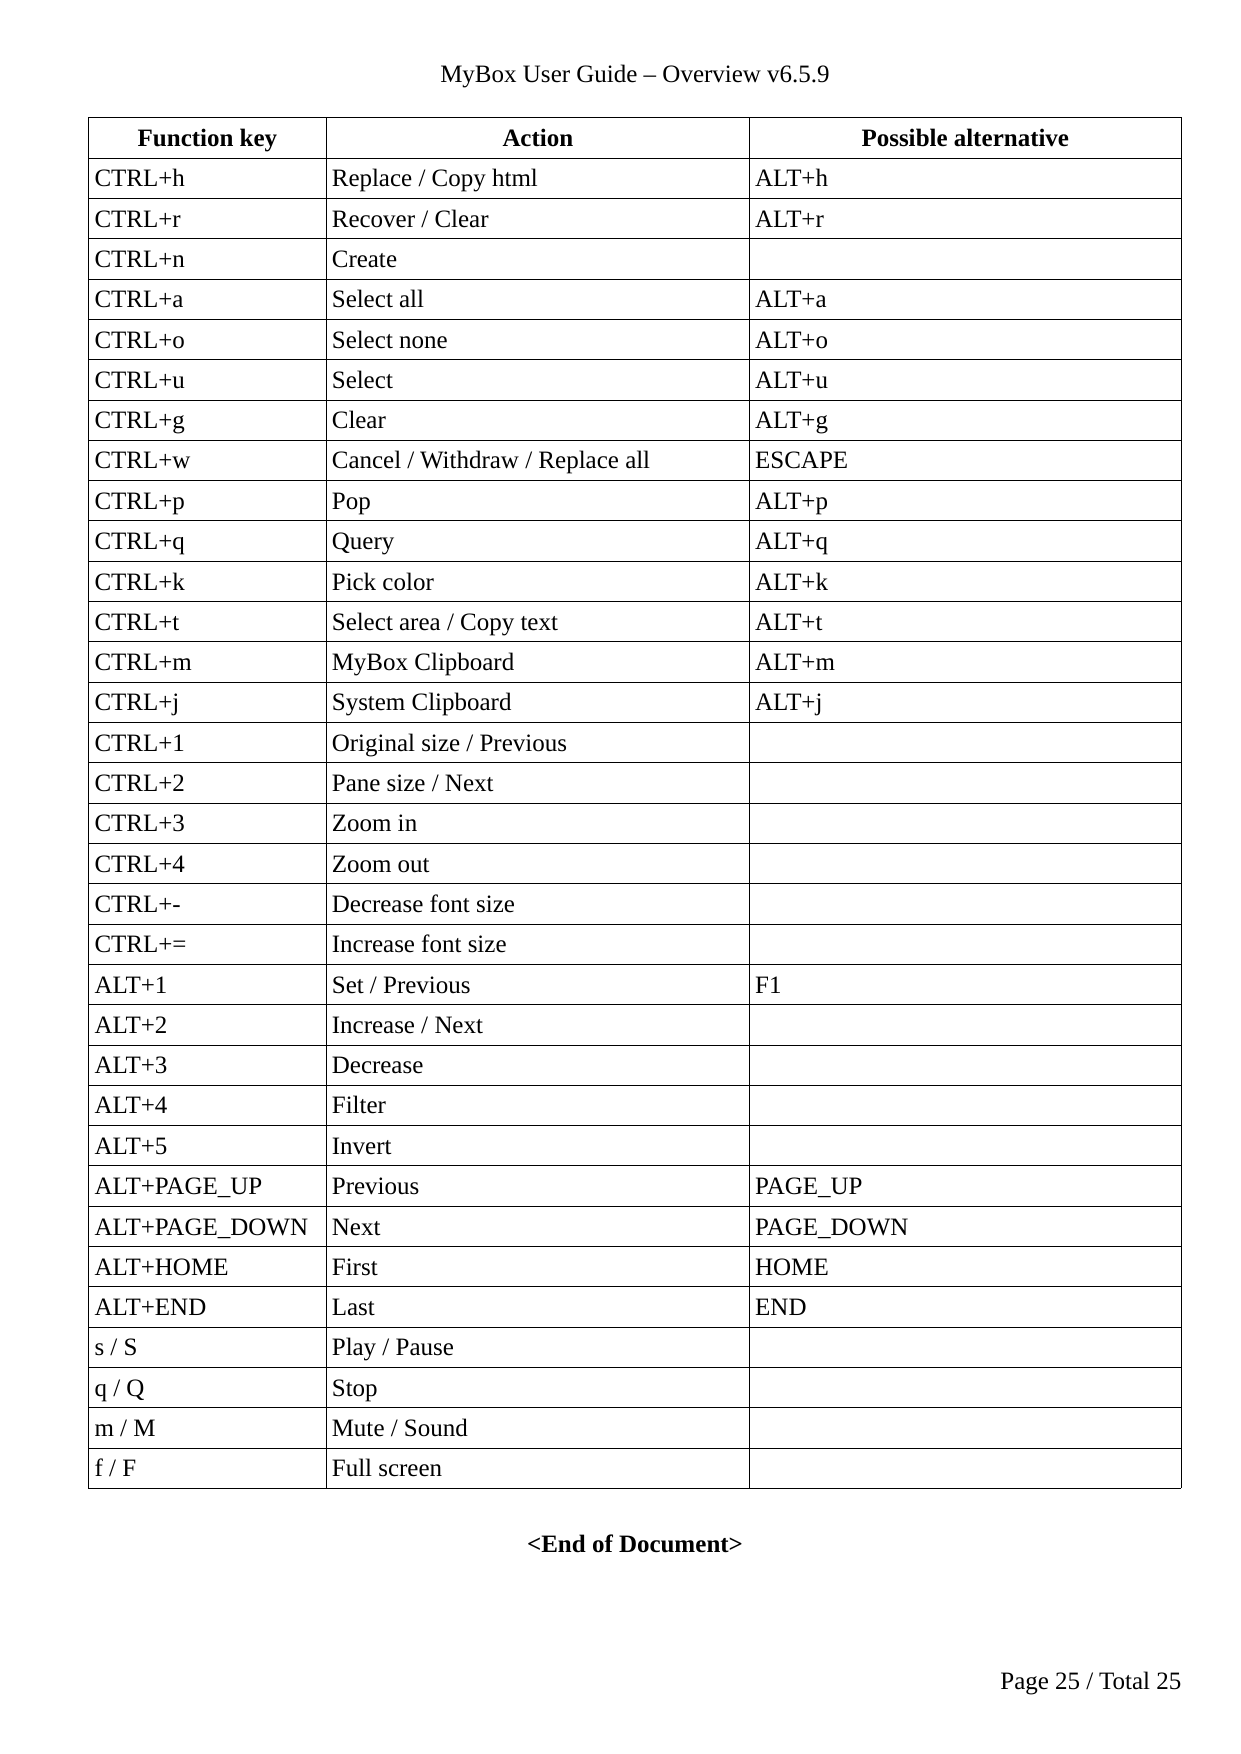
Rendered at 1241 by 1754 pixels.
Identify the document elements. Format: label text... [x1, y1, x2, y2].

table_cell ALT+q [750, 521, 1181, 561]
table_cell CTRL+q [89, 521, 326, 561]
table_cell s / S [89, 1328, 326, 1367]
table_cell Original size / Previous [327, 723, 749, 762]
table_cell Replace / Copy html [327, 159, 749, 198]
table_cell First [327, 1247, 749, 1286]
table_cell ALT+j [750, 683, 1181, 722]
table_cell ALT+END [89, 1287, 326, 1327]
table_cell PAGE_DOWN [750, 1207, 1181, 1246]
table_cell [750, 1408, 1181, 1448]
table_cell Filter [327, 1086, 749, 1125]
table_cell CTRL+t [89, 602, 326, 641]
table_cell CTRL+1 [89, 723, 326, 762]
table_cell CTRL+= [89, 925, 326, 964]
table_cell CTRL+- [89, 884, 326, 923]
table_cell Increase font size [327, 925, 749, 964]
table_cell ALT+o [750, 320, 1181, 359]
table_cell Cancel / Withdraw / Replace all [327, 441, 749, 480]
table_cell ESCAPE [750, 441, 1181, 480]
table_cell Increase / Next [327, 1005, 749, 1044]
table_cell Select none [327, 320, 749, 359]
table_cell Previous [327, 1166, 749, 1206]
table_header Action [327, 118, 749, 158]
table_cell ALT+t [750, 602, 1181, 641]
table_cell CTRL+w [89, 441, 326, 480]
table_cell ALT+5 [89, 1126, 326, 1165]
table_cell ALT+h [750, 159, 1181, 198]
table_cell m / M [89, 1408, 326, 1448]
table_cell [750, 1126, 1181, 1165]
table_cell CTRL+h [89, 159, 326, 198]
table_cell CTRL+a [89, 280, 326, 319]
table_cell [750, 1005, 1181, 1044]
table_header Function key [89, 118, 326, 158]
table_cell ALT+HOME [89, 1247, 326, 1286]
table_cell Invert [327, 1126, 749, 1165]
table_cell HOME [750, 1247, 1181, 1286]
table_cell [750, 763, 1181, 803]
table_cell CTRL+3 [89, 804, 326, 843]
table_cell Pop [327, 481, 749, 520]
table_cell CTRL+n [89, 239, 326, 278]
text <End of Document> [88, 1529, 1181, 1558]
table_cell Select all [327, 280, 749, 319]
table_cell [750, 884, 1181, 923]
table_cell ALT+r [750, 199, 1181, 238]
table_cell Query [327, 521, 749, 561]
table_cell q / Q [89, 1368, 326, 1407]
table_cell Decrease [327, 1046, 749, 1085]
table_cell PAGE_UP [750, 1166, 1181, 1206]
table_cell Select area / Copy text [327, 602, 749, 641]
table_cell ALT+PAGE_UP [89, 1166, 326, 1206]
table_cell ALT+g [750, 401, 1181, 440]
table_cell [750, 925, 1181, 964]
table_cell CTRL+u [89, 360, 326, 399]
table_cell [750, 1449, 1181, 1488]
table_cell Decrease font size [327, 884, 749, 923]
table_cell Zoom out [327, 844, 749, 883]
table_cell Next [327, 1207, 749, 1246]
table_cell CTRL+2 [89, 763, 326, 803]
table_cell F1 [750, 965, 1181, 1004]
table_cell CTRL+o [89, 320, 326, 359]
table_cell System Clipboard [327, 683, 749, 722]
table_cell ALT+m [750, 642, 1181, 682]
table_cell Play / Pause [327, 1328, 749, 1367]
table_cell Set / Previous [327, 965, 749, 1004]
table_cell Full screen [327, 1449, 749, 1488]
table_cell ALT+3 [89, 1046, 326, 1085]
table_cell CTRL+m [89, 642, 326, 682]
table_cell ALT+u [750, 360, 1181, 399]
table_cell [750, 1328, 1181, 1367]
table_cell Pane size / Next [327, 763, 749, 803]
table_cell ALT+1 [89, 965, 326, 1004]
table_cell CTRL+p [89, 481, 326, 520]
table_cell [750, 844, 1181, 883]
table_cell ALT+p [750, 481, 1181, 520]
table_cell Last [327, 1287, 749, 1327]
table_cell Zoom in [327, 804, 749, 843]
table_cell CTRL+j [89, 683, 326, 722]
table_cell f / F [89, 1449, 326, 1488]
table_cell END [750, 1287, 1181, 1327]
table_cell CTRL+g [89, 401, 326, 440]
table_cell CTRL+4 [89, 844, 326, 883]
table_cell [750, 723, 1181, 762]
table_cell Recover / Clear [327, 199, 749, 238]
table_cell [750, 804, 1181, 843]
table_cell Stop [327, 1368, 749, 1407]
table_cell CTRL+k [89, 562, 326, 601]
table_cell CTRL+r [89, 199, 326, 238]
table_cell ALT+4 [89, 1086, 326, 1125]
table_cell Mute / Sound [327, 1408, 749, 1448]
table_cell [750, 239, 1181, 278]
table_cell Select [327, 360, 749, 399]
table_cell [750, 1086, 1181, 1125]
table_cell ALT+k [750, 562, 1181, 601]
table_cell MyBox Clipboard [327, 642, 749, 682]
table_header Possible alternative [750, 118, 1181, 158]
table_cell ALT+a [750, 280, 1181, 319]
table_cell ALT+2 [89, 1005, 326, 1044]
table_cell Pick color [327, 562, 749, 601]
table_cell ALT+PAGE_DOWN [89, 1207, 326, 1246]
table_cell Clear [327, 401, 749, 440]
table_cell [750, 1368, 1181, 1407]
table_cell Create [327, 239, 749, 278]
table_cell [750, 1046, 1181, 1085]
